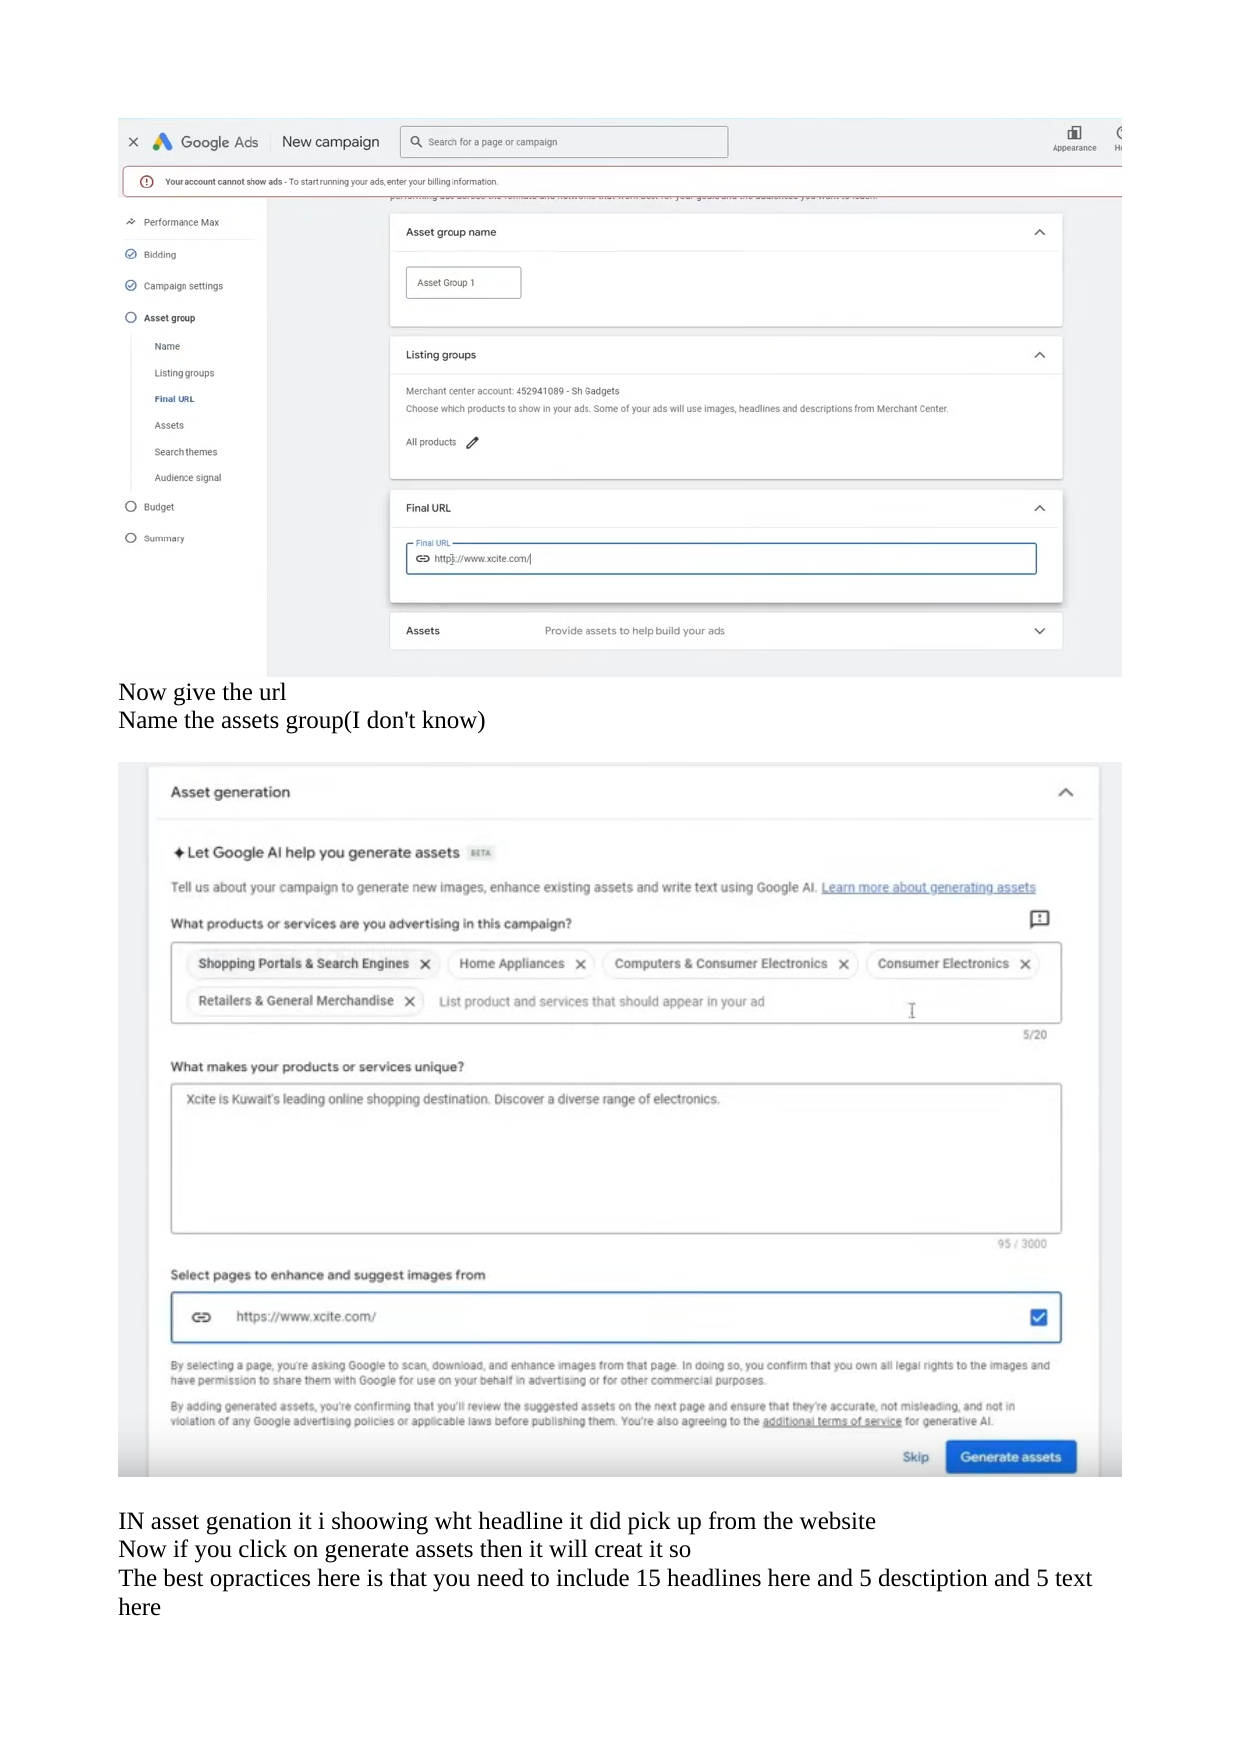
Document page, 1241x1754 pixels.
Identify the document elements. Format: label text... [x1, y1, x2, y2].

picture [118, 762, 1122, 1477]
text Now give the url [118, 677, 1122, 705]
text IN asset genation it i shoowing wht headline it did pick up from the website [118, 1506, 1122, 1534]
text Now if you click on generate assets then it will creat it so [118, 1534, 1122, 1563]
text Name the assets group(I don't know) [118, 705, 1122, 734]
picture [118, 118, 1122, 677]
text The best opractices here is that you need to include 15 headlines here and 5 desctiption and 5 text here [118, 1563, 1122, 1621]
